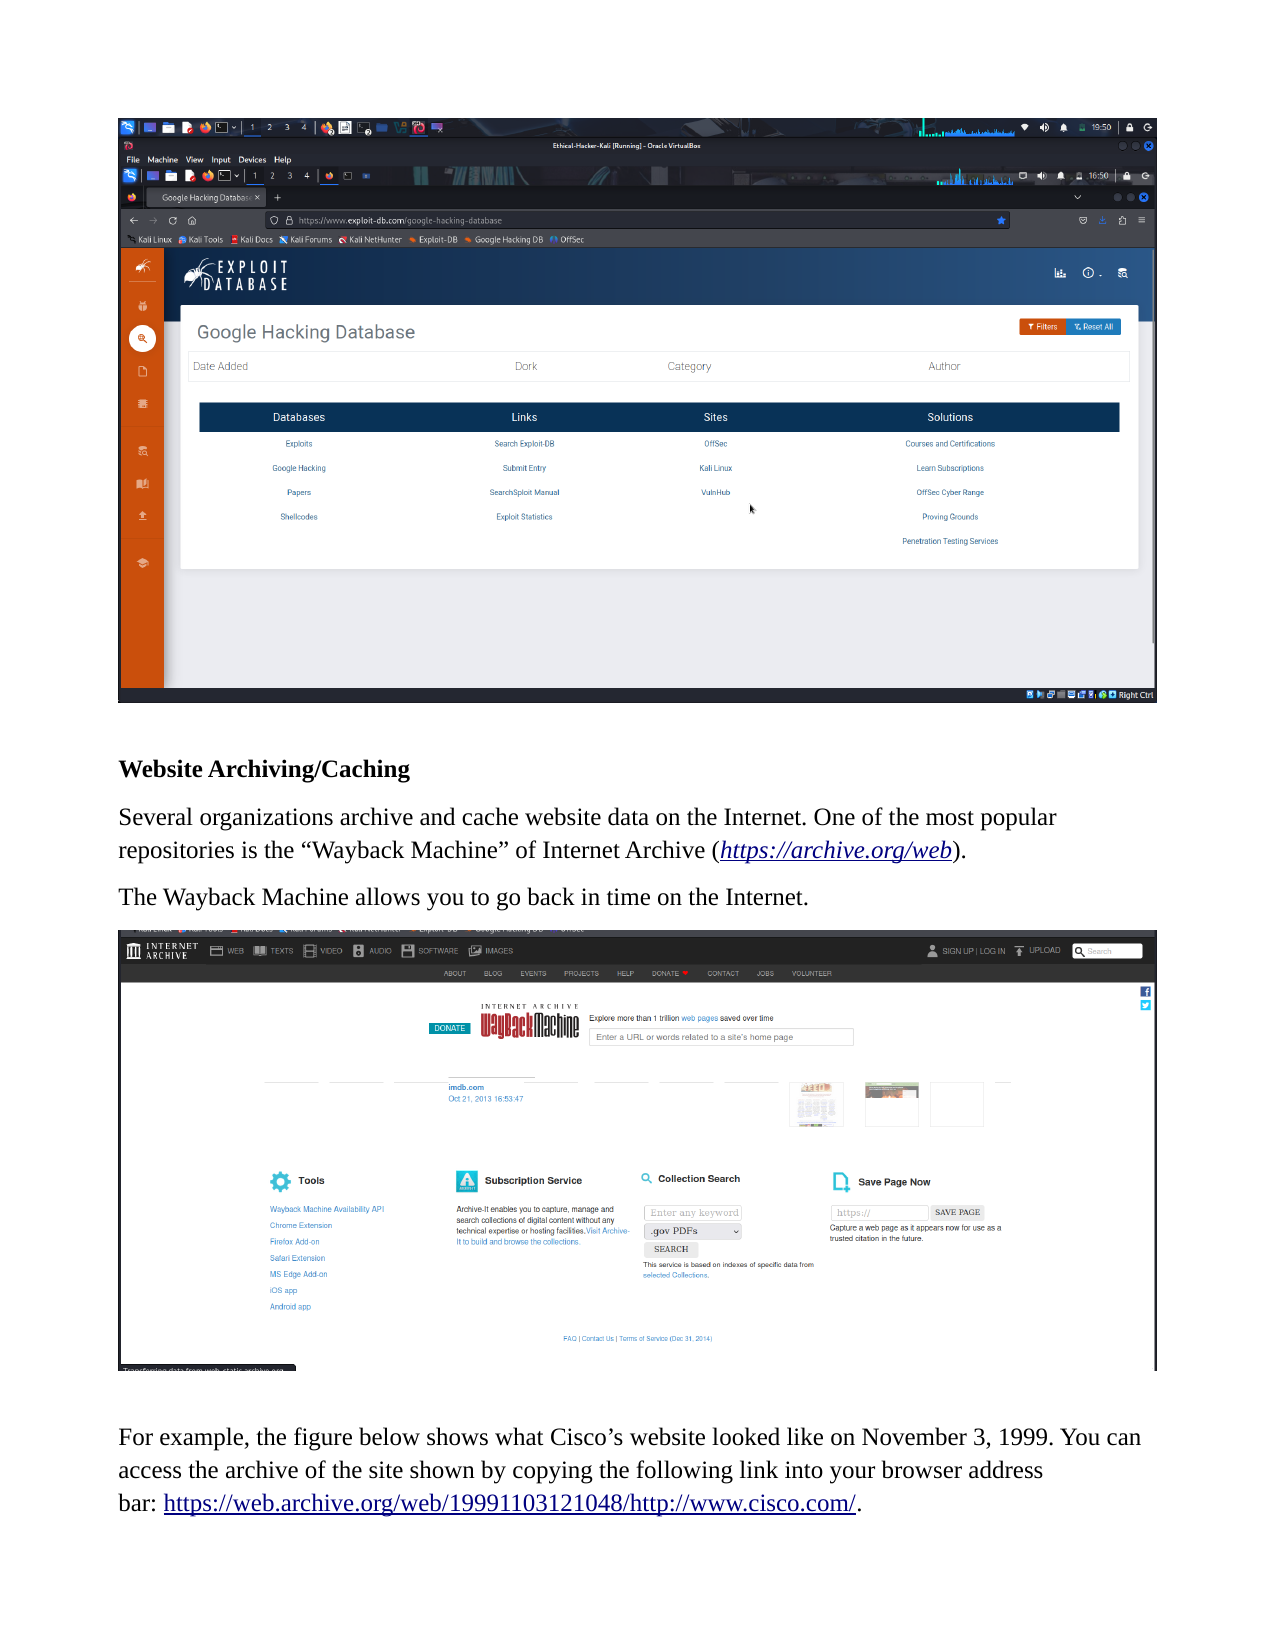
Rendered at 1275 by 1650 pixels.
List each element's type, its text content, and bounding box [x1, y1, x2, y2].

picture [118, 118, 1157, 703]
text Several organizations archive and cache website data on the Internet. One of the most popular repositories is the “Wayback Machine” of Internet Archive (https://archive.org/web). [118, 802, 1157, 864]
text The Wayback Machine allows you to go back in time on the Internet. [118, 882, 1157, 911]
text For example, the figure below shows what Cisco’s website looked like on November 3, 1999. You can access the archive of the site shown by copying the following link into your browser address bar: https://web.archive.org/web/19991103121048/http://www.cisco.com/. [118, 1422, 1157, 1517]
text Website Archiving/Caching [118, 754, 1157, 783]
picture [118, 930, 1157, 1371]
